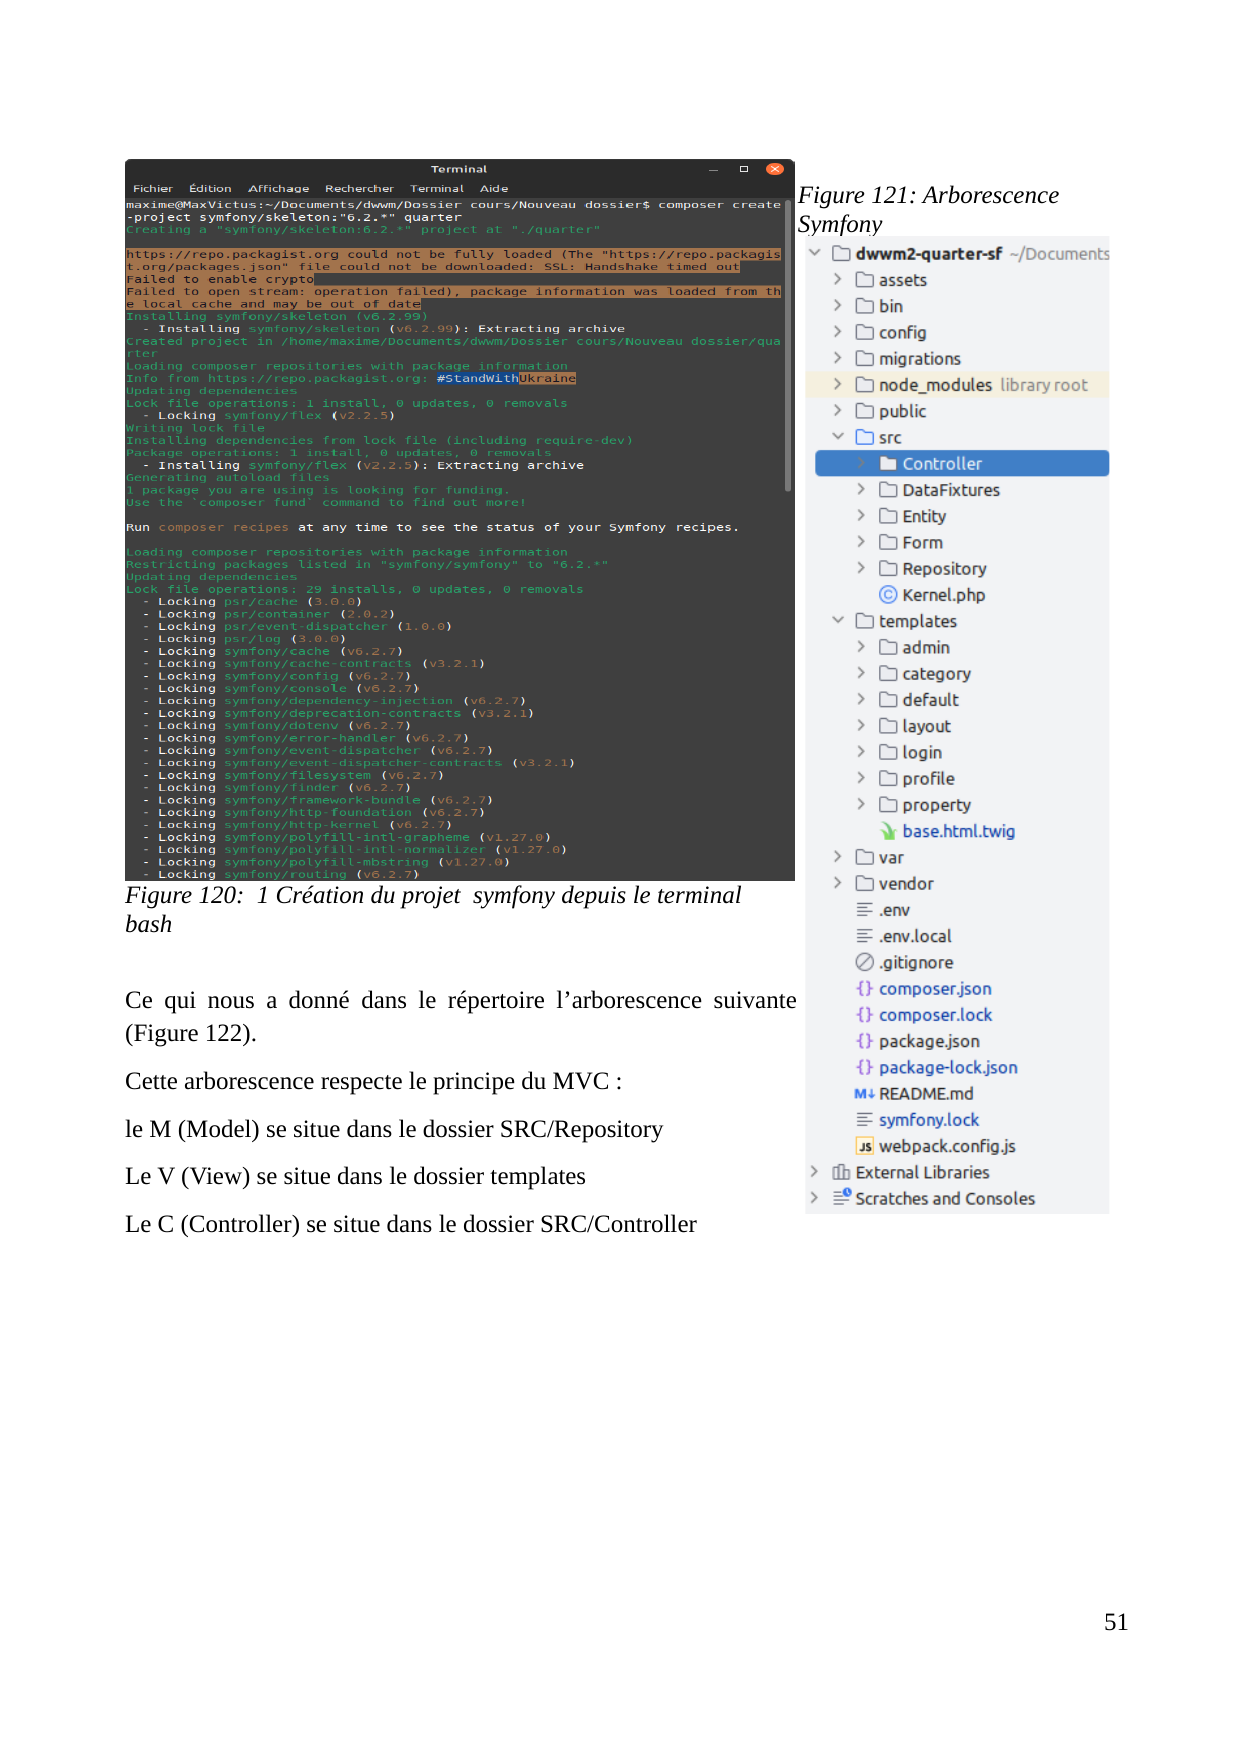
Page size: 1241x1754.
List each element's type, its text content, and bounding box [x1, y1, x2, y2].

text le M (Model) se situe dans le dossier SRC/Repository [125, 1114, 798, 1142]
text Ce qui nous a donné dans le répertoire l’arborescence suivante (Figure 122). [125, 986, 798, 1047]
picture [805, 236, 1110, 1214]
picture [125, 159, 795, 881]
text Cette arborescence respecte le principe du MVC : [125, 1066, 798, 1095]
text Le C (Controller) se situe dans le dossier SRC/Controller [125, 1209, 1123, 1238]
text Figure 121: Arborescence Symfony [798, 180, 1111, 238]
text Figure 120: 1 Création du projet symfony depuis le terminal bash [125, 881, 795, 938]
text Le V (View) se situe dans le dossier templates [125, 1161, 798, 1190]
